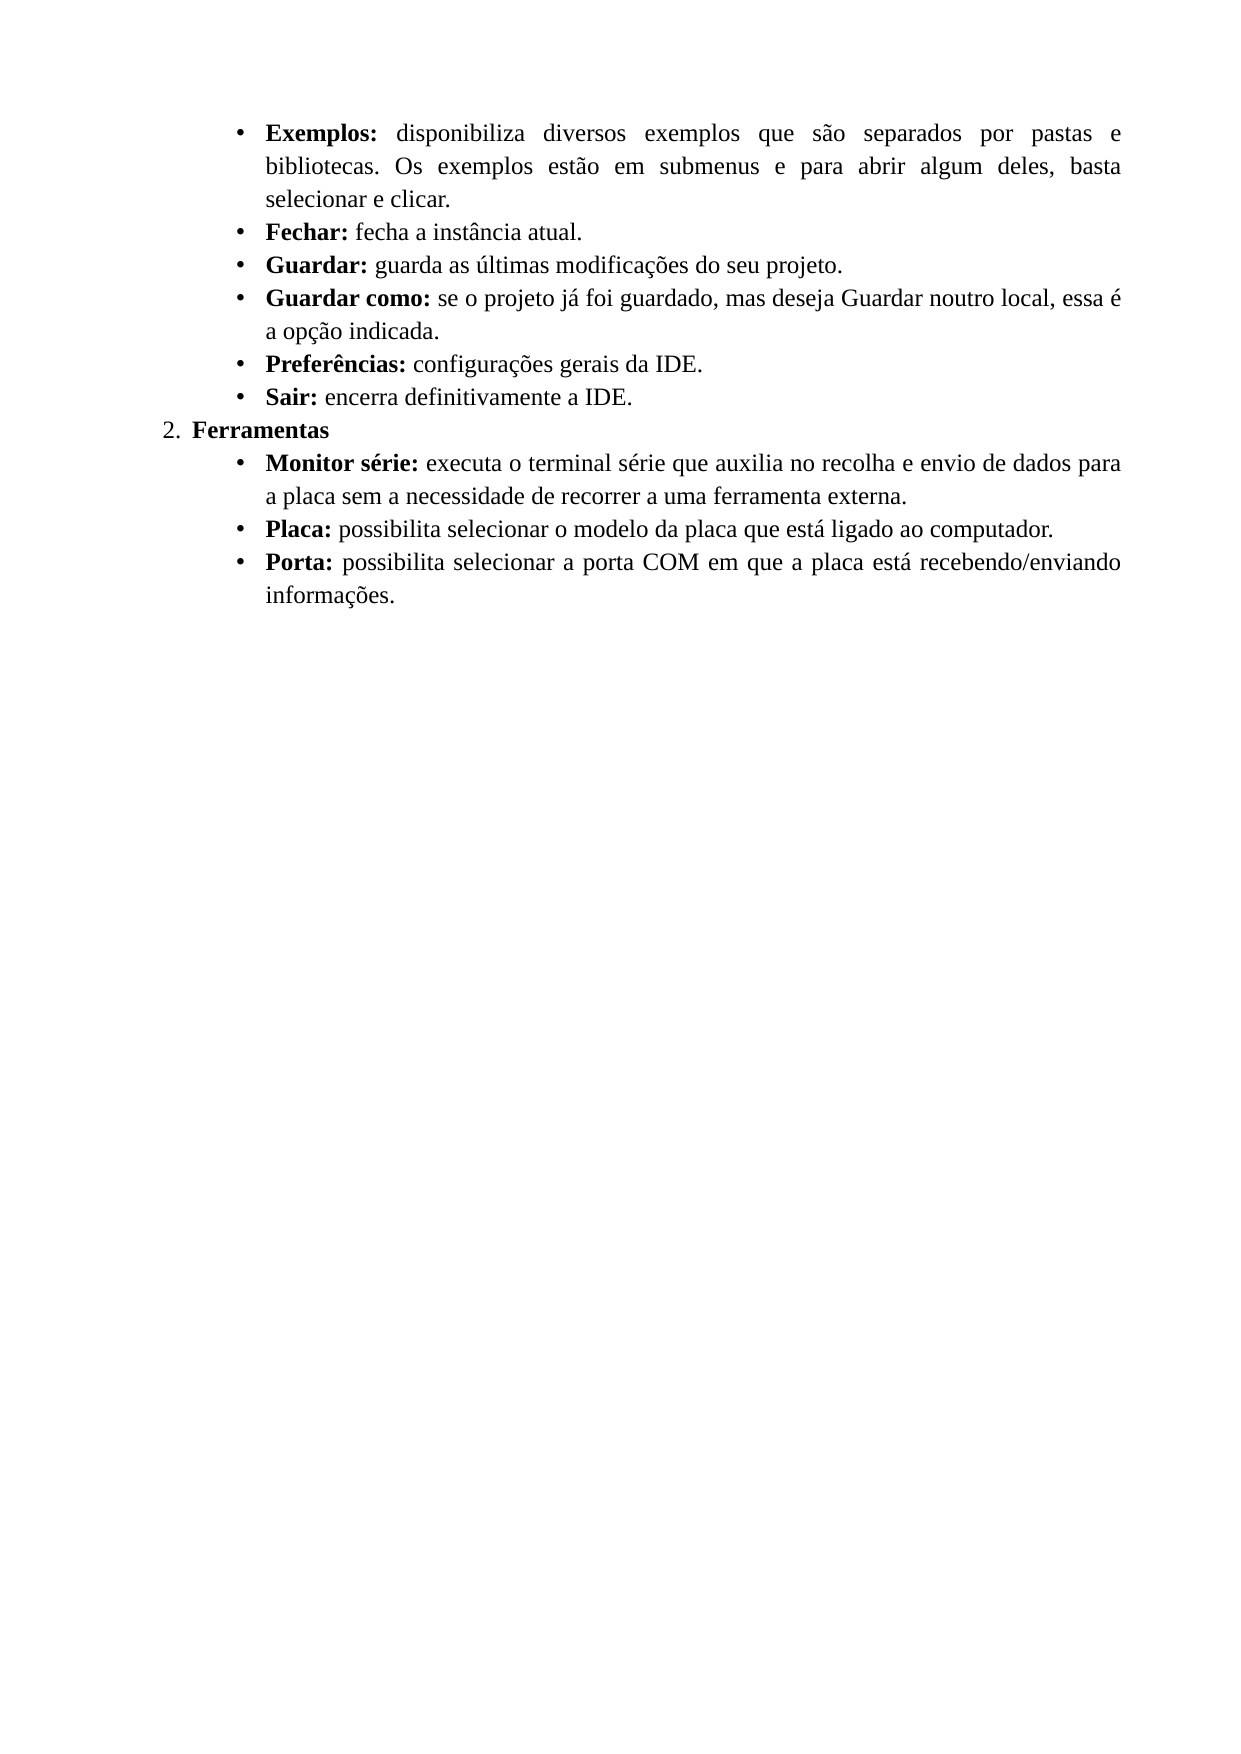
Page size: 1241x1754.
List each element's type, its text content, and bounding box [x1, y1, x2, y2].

list Sair: encerra definitivamente a IDE. [236, 382, 1122, 411]
list Preferências: configurações gerais da IDE. [236, 349, 1122, 378]
list Monitor série: executa o terminal série que auxilia no recolha e envio de dados para a placa sem a necessidade de recorrer a uma ferramenta externa. [236, 448, 1122, 510]
list Exemplos: disponibiliza diversos exemplos que são separados por pastas e bibliotecas. Os exemplos estão em submenus e para abrir algum deles, basta selecionar e clicar. [236, 118, 1122, 213]
list Fechar: fecha a instância atual. [236, 217, 1122, 246]
list Placa: possibilita selecionar o modelo da placa que está ligado ao computador. [236, 514, 1122, 543]
list Guardar como: se o projeto já foi guardado, mas deseja Guardar noutro local, essa é a opção indicada. [236, 283, 1122, 345]
list Ferramentas [162, 415, 1122, 444]
list Porta: possibilita selecionar a porta COM em que a placa está recebendo/enviando informações. [236, 547, 1122, 609]
list Guardar: guarda as últimas modificações do seu projeto. [236, 250, 1122, 279]
